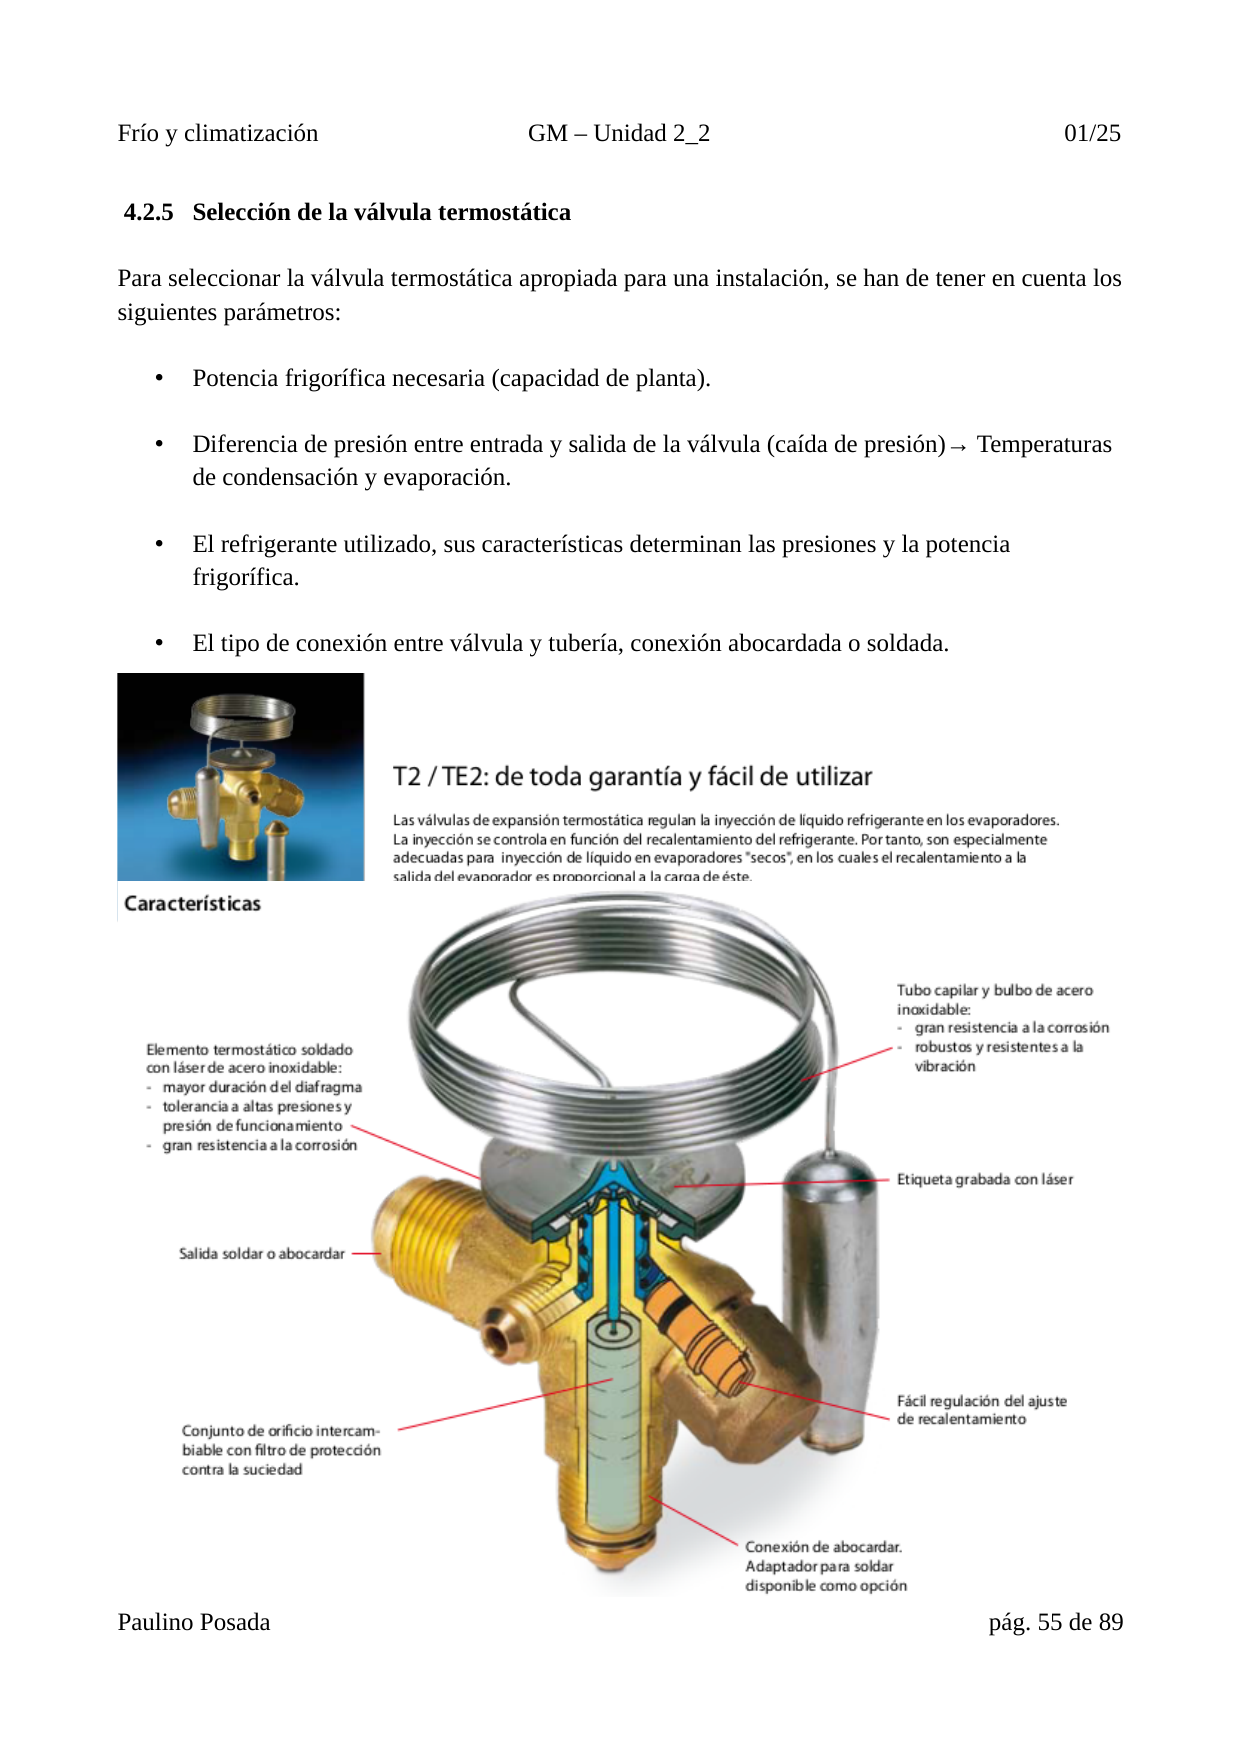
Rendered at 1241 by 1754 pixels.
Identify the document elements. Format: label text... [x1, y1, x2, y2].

picture [117, 673, 1122, 1597]
text Para seleccionar la válvula termostática apropiada para una instalación, se han de tener en cuenta los siguientes parámetros: [117, 263, 1123, 325]
subtitle Selección de la válvula termostática [117, 197, 1123, 226]
list Diferencia de presión entre entrada y salida de la válvula (caída de presión)→ Temperaturas de condensación y evaporación. [155, 429, 1123, 491]
list El refrigerante utilizado, sus características determinan las presiones y la potencia frigorífica. [155, 529, 1123, 590]
list Potencia frigorífica necesaria (capacidad de planta). [155, 363, 1123, 392]
list El tipo de conexión entre válvula y tubería, conexión abocardada o soldada. [155, 628, 1123, 657]
